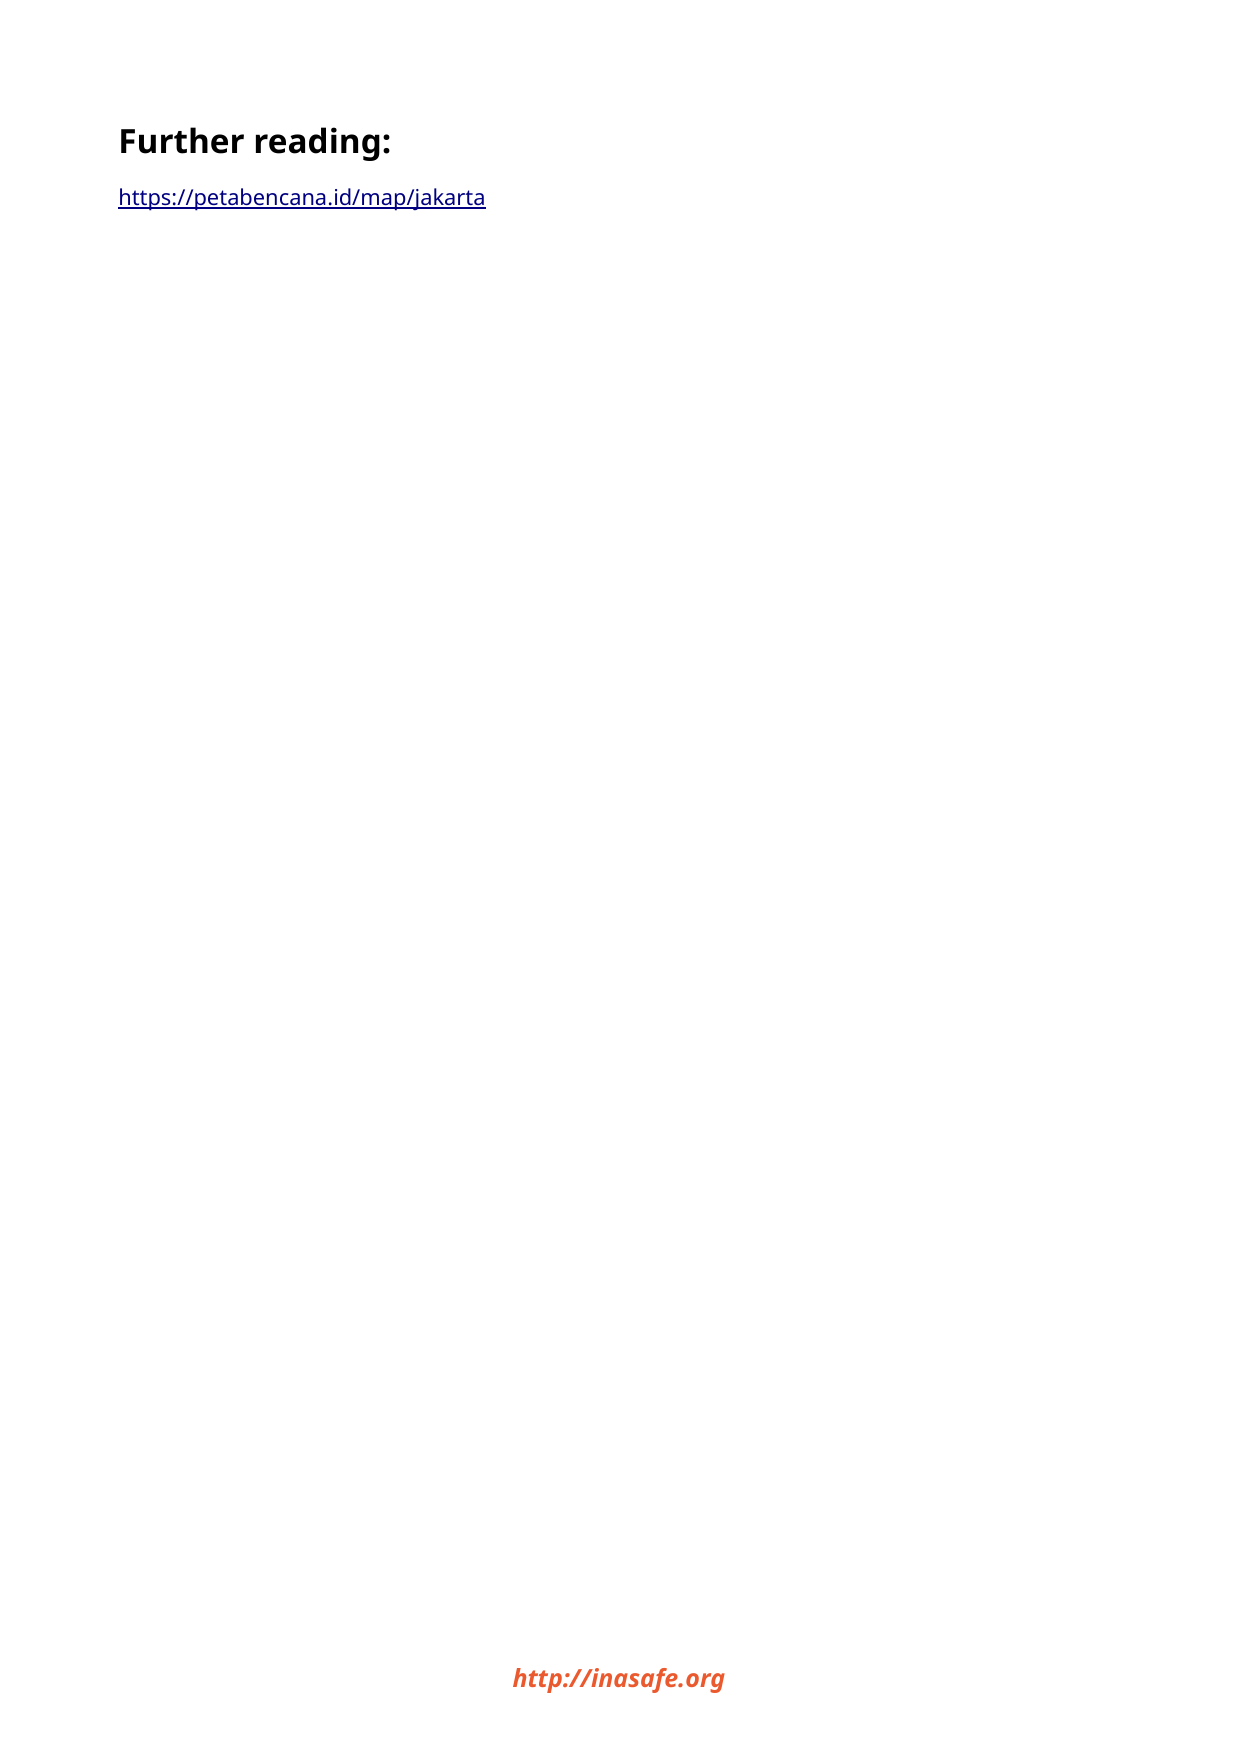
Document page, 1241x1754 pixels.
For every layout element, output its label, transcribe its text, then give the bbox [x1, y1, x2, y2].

subtitle Further reading: [118, 118, 1122, 163]
text https://petabencana.id/map/jakarta [118, 182, 1122, 251]
